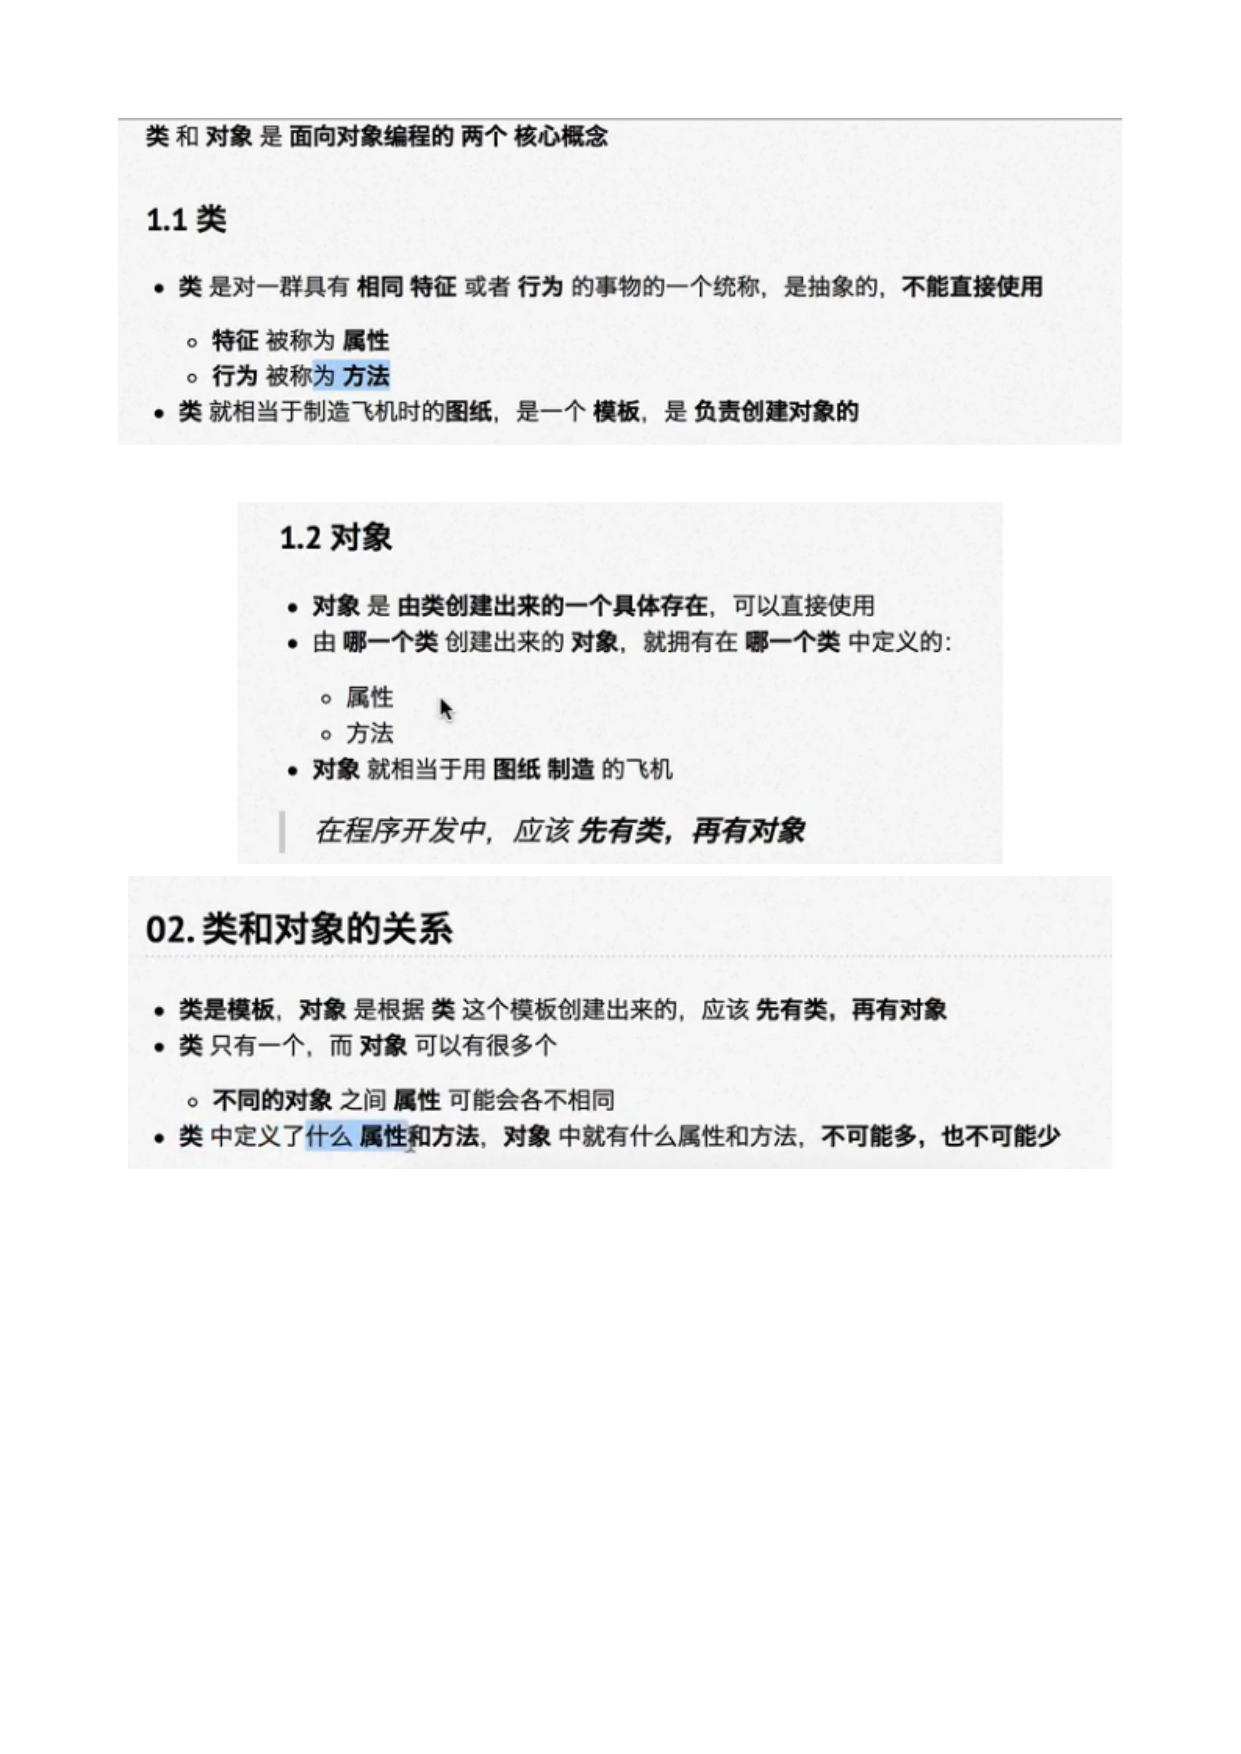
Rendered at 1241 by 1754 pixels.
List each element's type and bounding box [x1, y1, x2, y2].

picture [127, 876, 1113, 1169]
picture [237, 502, 1003, 864]
picture [118, 118, 1123, 445]
